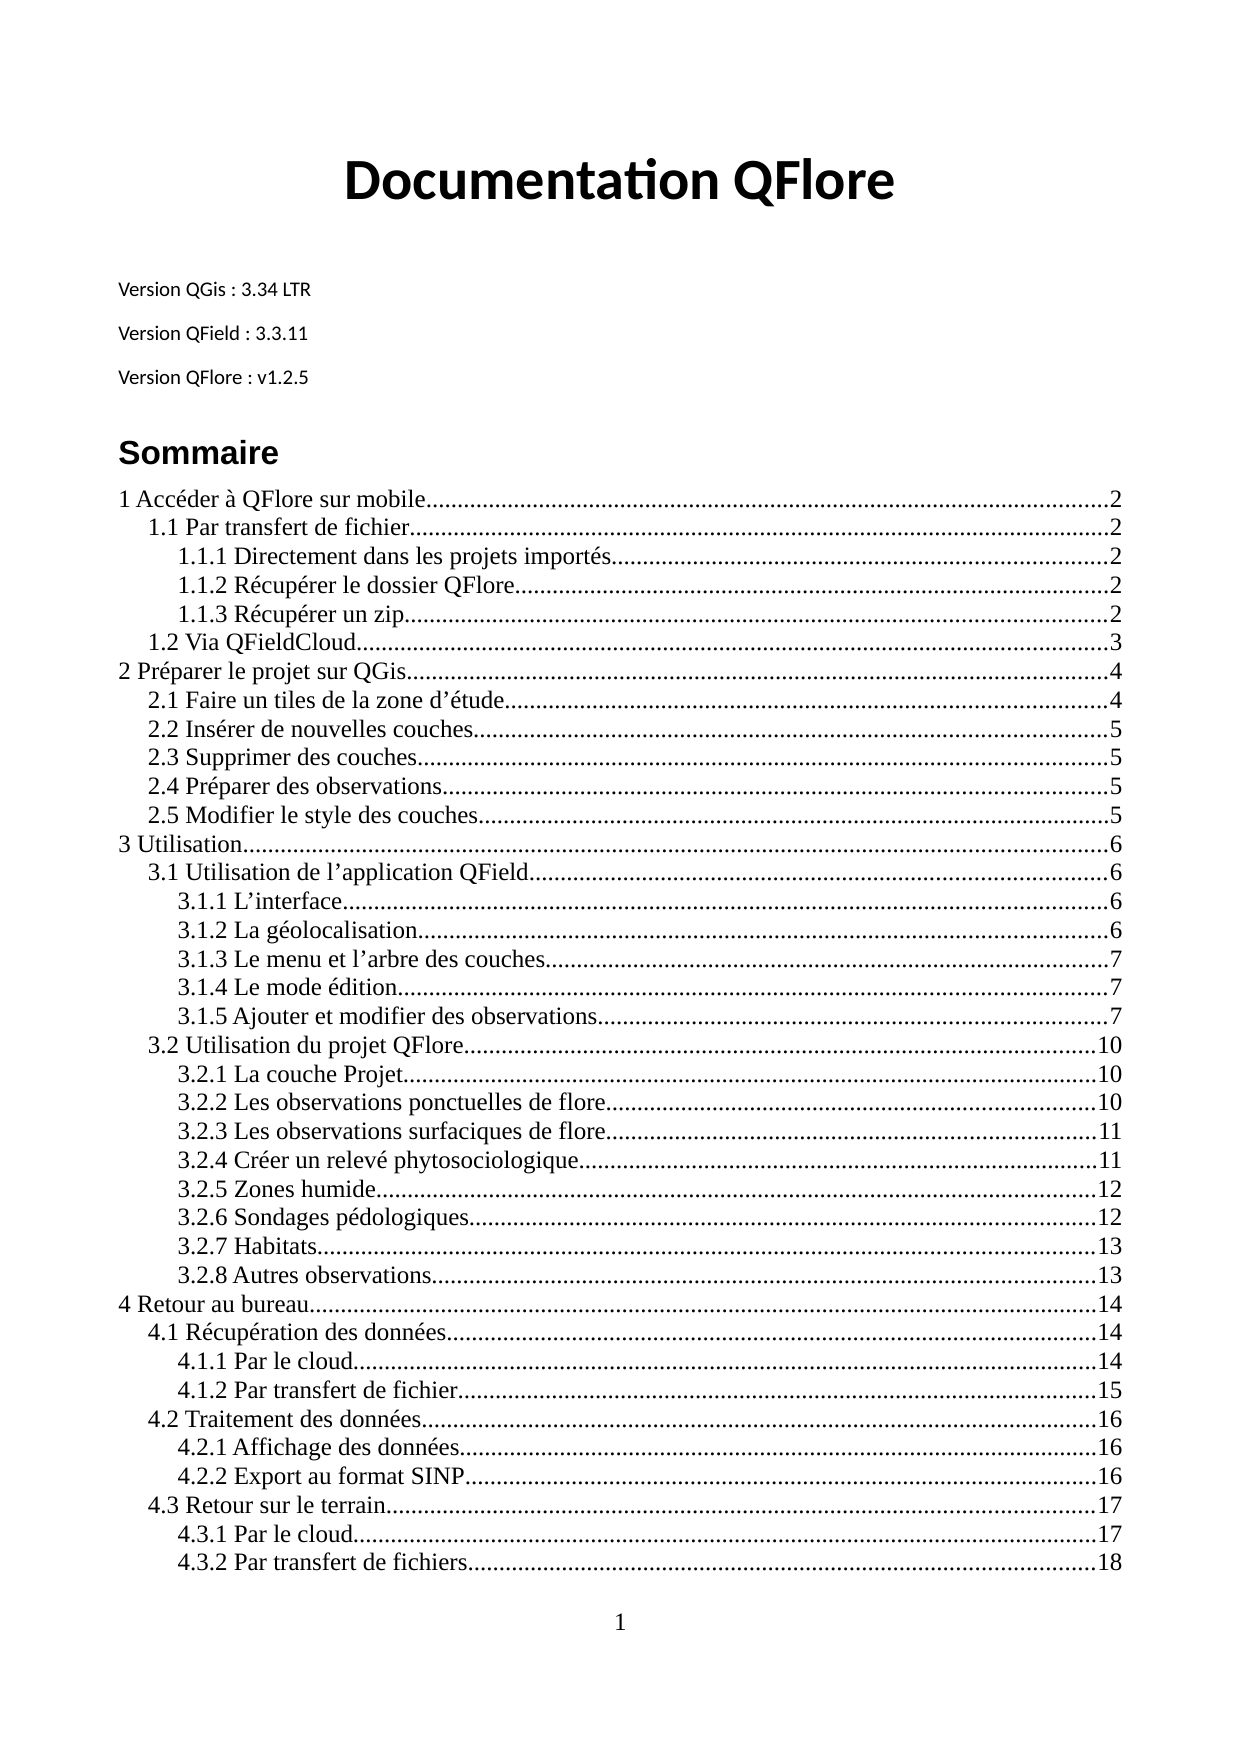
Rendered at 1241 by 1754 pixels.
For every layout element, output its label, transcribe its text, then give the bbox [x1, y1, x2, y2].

text 2.3 Supprimer des couches 5 [148, 742, 1122, 771]
text 4.3 Retour sur le terrain 17 [148, 1490, 1122, 1519]
text 1.1.1 Directement dans les projets importés 2 [177, 541, 1122, 570]
subtitle Sommaire [118, 433, 1122, 471]
text 2.1 Faire un tiles de la zone d’étude 4 [148, 685, 1122, 714]
text 2.2 Insérer de nouvelles couches 5 [148, 714, 1122, 742]
text 3.1.5 Ajouter et modifier des observations 7 [177, 1001, 1122, 1030]
text 3.2.7 Habitats 13 [177, 1231, 1122, 1260]
text 3.1.2 La géolocalisation 6 [177, 915, 1122, 944]
text 1.1.3 Récupérer un zip 2 [177, 599, 1122, 627]
text 4.3.1 Par le cloud 17 [177, 1519, 1122, 1547]
text 3 Utilisation 6 [118, 829, 1122, 857]
text 3.2.3 Les observations surfaciques de flore 11 [177, 1116, 1122, 1145]
text 3.1.4 Le mode édition 7 [177, 972, 1122, 1001]
title Documentation QFlore [118, 143, 1122, 214]
text Version QGis : 3.34 LTR [118, 276, 1122, 302]
text 4.1.2 Par transfert de fichier 15 [177, 1375, 1122, 1404]
text 4.2.2 Export au format SINP 16 [177, 1461, 1122, 1490]
text 3.2.6 Sondages pédologiques 12 [177, 1202, 1122, 1231]
text 1 Accéder à QFlore sur mobile 2 [118, 484, 1122, 512]
text 4.2.1 Affichage des données 16 [177, 1432, 1122, 1461]
text 3.2.8 Autres observations 13 [177, 1260, 1122, 1289]
text 3.2.2 Les observations ponctuelles de flore 10 [177, 1087, 1122, 1116]
text 2 Préparer le projet sur QGis 4 [118, 656, 1122, 685]
text 3.1.3 Le menu et l’arbre des couches 7 [177, 944, 1122, 972]
text Version QFlore : v1.2.5 [118, 364, 1122, 389]
text 2.4 Préparer des observations 5 [148, 771, 1122, 800]
text 3.1.1 L’interface 6 [177, 886, 1122, 915]
text 3.2 Utilisation du projet QFlore 10 [148, 1030, 1122, 1059]
text 3.2.4 Créer un relevé phytosociologique 11 [177, 1145, 1122, 1174]
text 4.1 Récupération des données 14 [148, 1317, 1122, 1346]
text 4 Retour au bureau 14 [118, 1289, 1122, 1317]
text 3.2.1 La couche Projet 10 [177, 1059, 1122, 1087]
text 4.2 Traitement des données 16 [148, 1404, 1122, 1432]
text 3.1 Utilisation de l’application QField 6 [148, 857, 1122, 886]
text 2.5 Modifier le style des couches 5 [148, 800, 1122, 829]
text 1.2 Via QFieldCloud 3 [148, 627, 1122, 656]
text 3.2.5 Zones humide 12 [177, 1174, 1122, 1202]
text Version QField : 3.3.11 [118, 320, 1122, 346]
text 4.1.1 Par le cloud 14 [177, 1346, 1122, 1375]
text 1.1 Par transfert de fichier 2 [148, 512, 1122, 541]
text 4.3.2 Par transfert de fichiers 18 [177, 1547, 1122, 1576]
text 1.1.2 Récupérer le dossier QFlore 2 [177, 570, 1122, 599]
